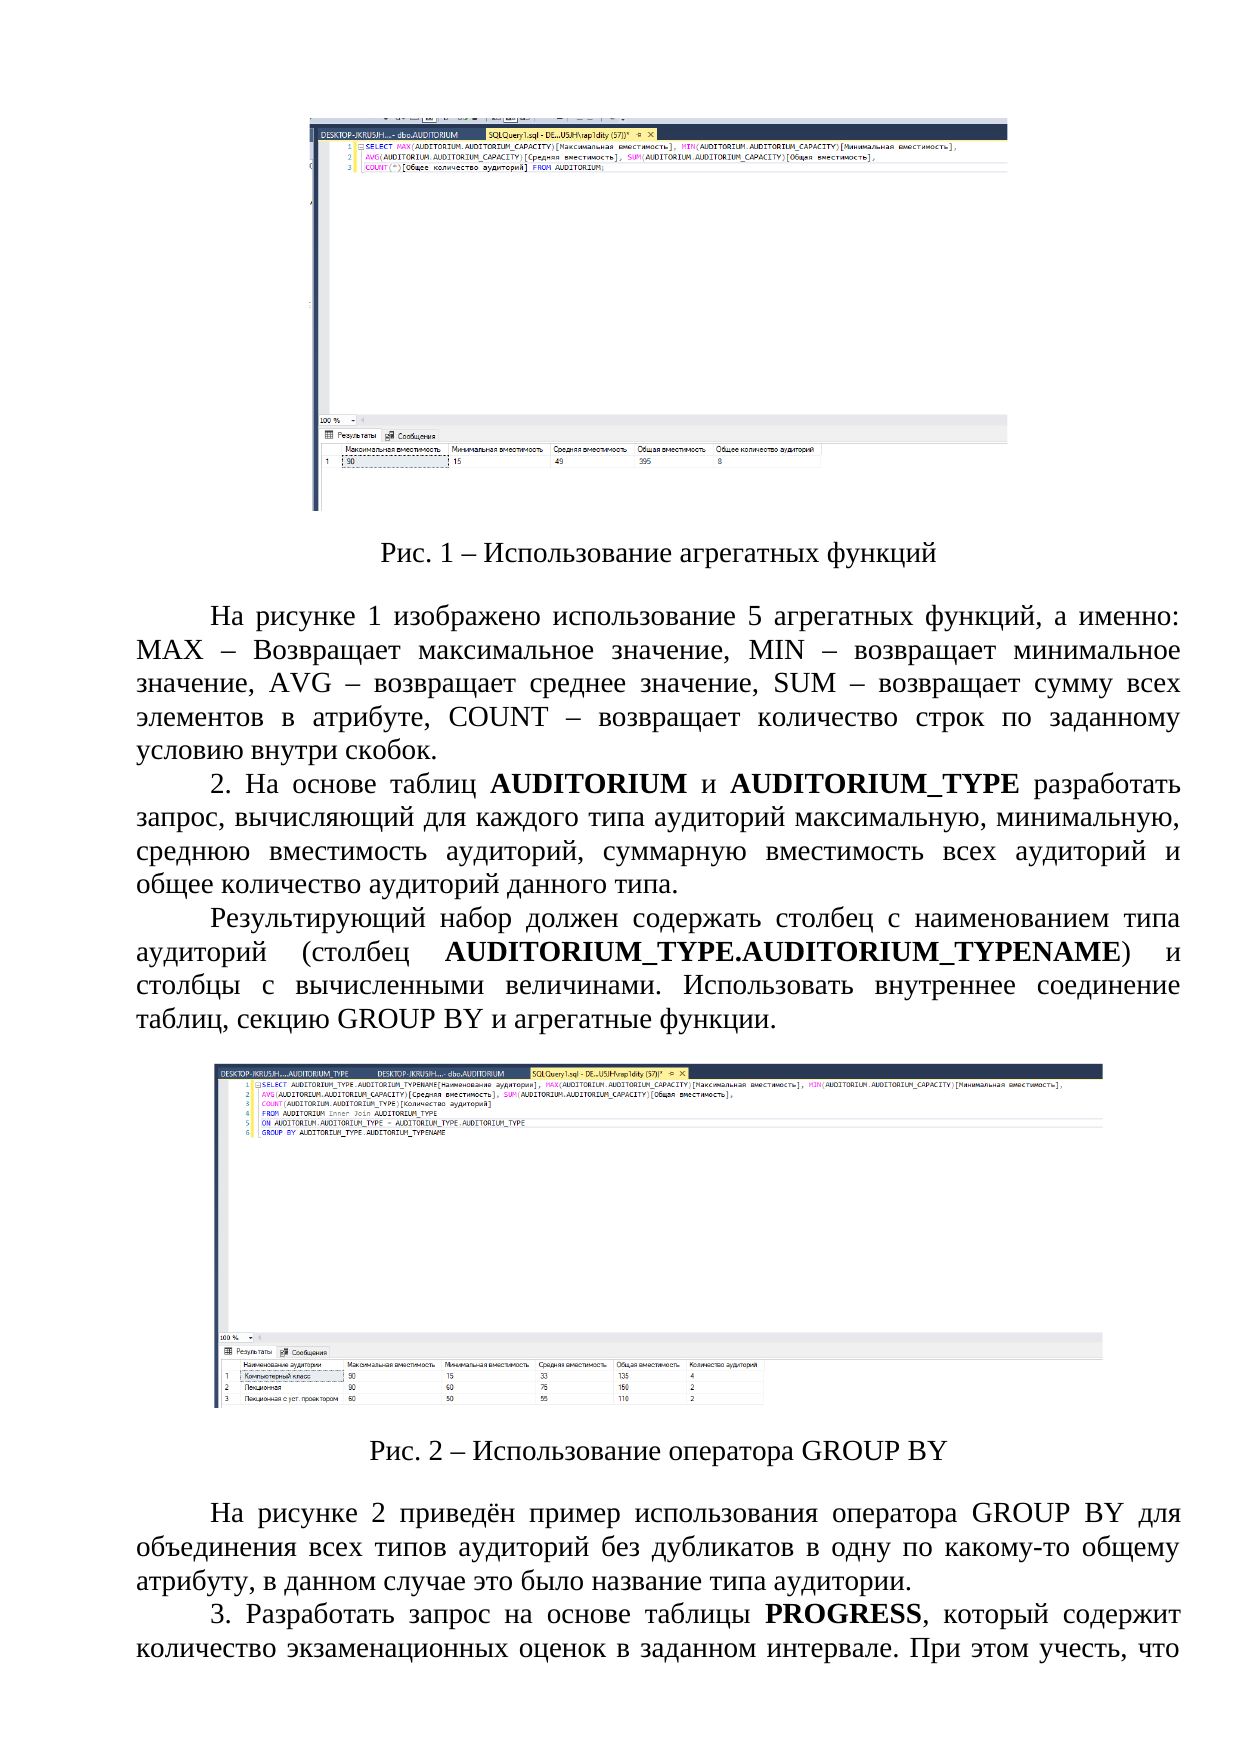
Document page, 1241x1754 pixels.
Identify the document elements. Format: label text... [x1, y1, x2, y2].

picture [214, 1063, 1103, 1408]
text Рис. 1 – Использование агрегатных функций [136, 536, 1181, 569]
text 2. На основе таблиц AUDITORIUM и AUDITORIUM_TYPE разработать запрос, вычисляющий для каждого типа аудиторий максимальную, минимальную, среднюю вместимость аудиторий, суммарную вместимость всех аудиторий и общее количество аудиторий данного типа. [136, 766, 1181, 900]
text Рис. 2 – Использование оператора GROUP BY [136, 1433, 1181, 1466]
text На рисунке 1 изображено использование 5 агрегатных функций, а именно: MAX – Возвращает максимальное значение, MIN – возвращает минимальное значение, AVG – возвращает среднее значение, SUM – возвращает сумму всех элементов в атрибуте, COUNT – возвращает количество строк по заданному условию внутри скобок. [136, 598, 1181, 766]
text 3. Разработать запрос на основе таблицы PROGRESS, который содержит количество экзаменационных оценок в заданном интервале. При этом учесть, что [136, 1596, 1181, 1663]
text Результирующий набор должен содержать столбец с наименованием типа аудиторий (столбец AUDITORIUM_TYPE.AUDITORIUM_TYPENAME) и столбцы с вычисленными величинами. Использовать внутреннее соединение таблиц, секцию GROUP BY и агрегатные функции. [136, 900, 1181, 1034]
text На рисунке 2 приведён пример использования оператора GROUP BY для объединения всех типов аудиторий без дубликатов в одну по какому-то общему атрибуту, в данном случае это было название типа аудитории. [136, 1496, 1181, 1596]
picture [309, 118, 1008, 511]
